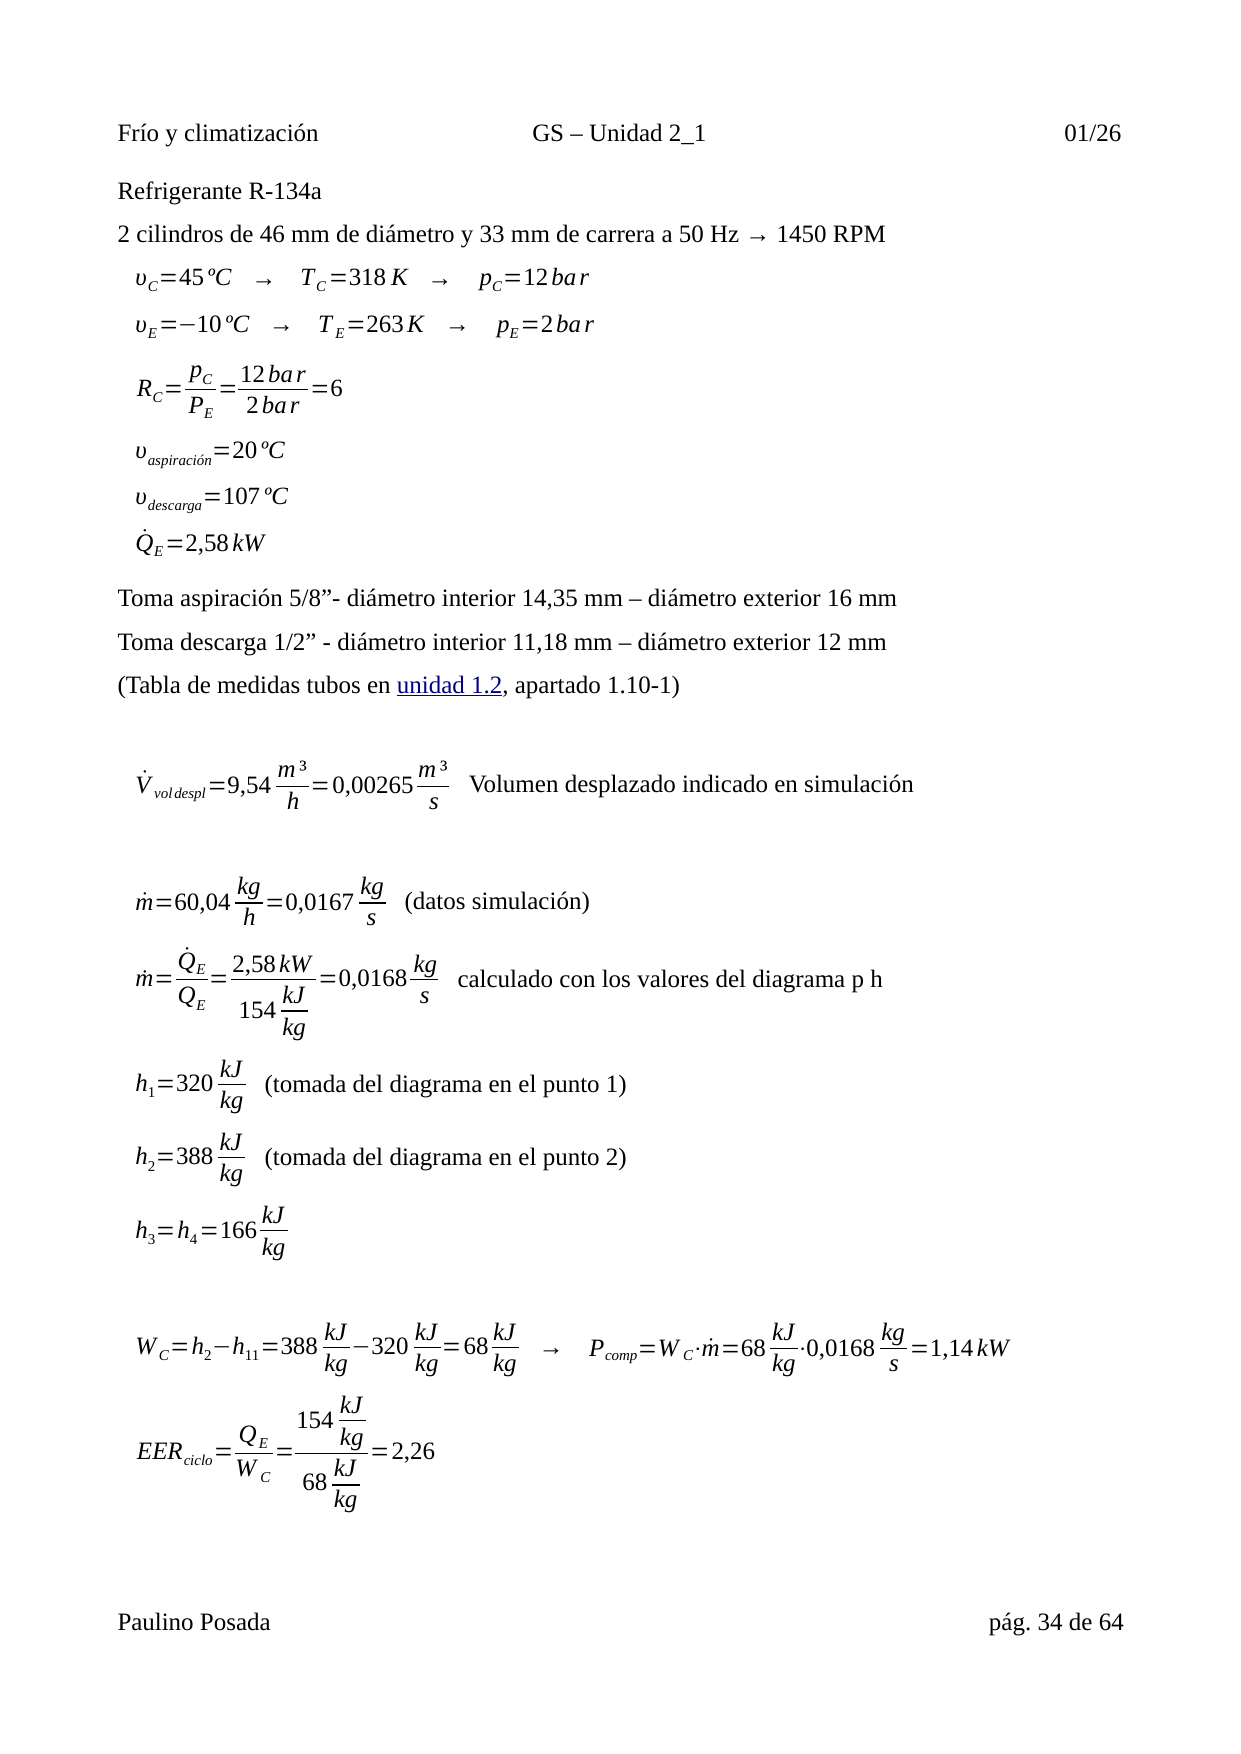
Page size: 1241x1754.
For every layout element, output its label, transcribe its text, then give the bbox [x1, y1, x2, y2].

text (datos simulación) [117, 873, 1123, 932]
text 2 cilindros de 46 mm de diámetro y 33 mm de carrera a 50 Hz → 1450 RPM [117, 219, 1123, 248]
text Volumen desplazado indicado en simulación [117, 756, 1123, 815]
text Toma aspiración 5/8”- diámetro interior 14,35 mm – diámetro exterior 16 mm [117, 583, 1123, 612]
text Toma descarga 1/2” - diámetro interior 11,18 mm – diámetro exterior 12 mm [117, 627, 1123, 655]
text (tomada del diagrama en el punto 2) [117, 1129, 1123, 1188]
text → [117, 1318, 1123, 1378]
text calculado con los valores del diagrama p h [117, 946, 1123, 1041]
text (Tabla de medidas tubos en unidad 1.2, apartado 1.10-1) [117, 670, 1123, 698]
text → → [117, 263, 1123, 295]
text → → [117, 309, 1123, 342]
text Refrigerante R-134a [117, 176, 1123, 205]
text (tomada del diagrama en el punto 1) [117, 1055, 1123, 1114]
